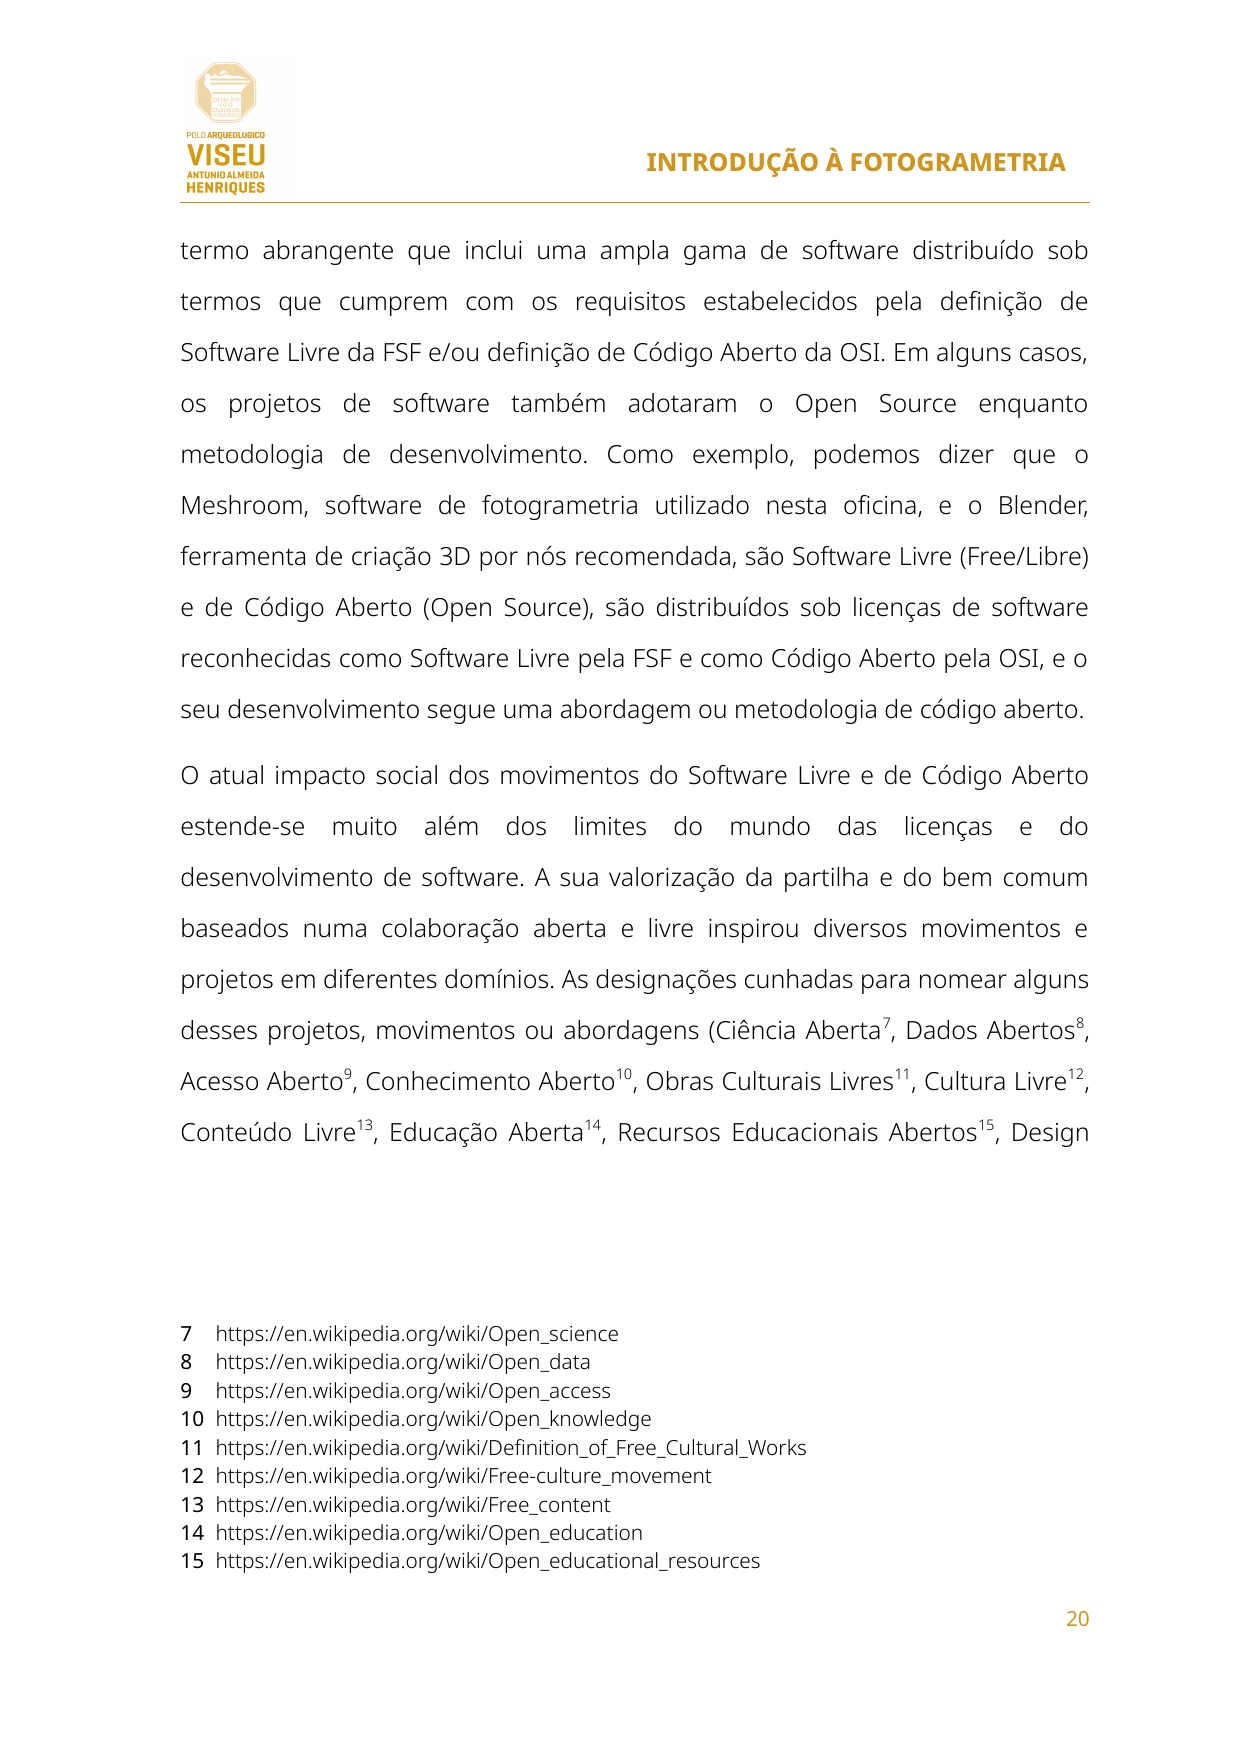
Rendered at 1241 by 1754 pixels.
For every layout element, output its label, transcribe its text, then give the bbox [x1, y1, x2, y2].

text https://en.wikipedia.org/wiki/Free-culture_movement [180, 1461, 1090, 1490]
text https://en.wikipedia.org/wiki/Open_access [180, 1376, 1090, 1404]
text O atual impacto social dos movimentos do Software Livre e de Código Aberto estende-se muito além dos limites do mundo das licenças e do desenvolvimento de software. A sua valorização da partilha e do bem comum baseados numa colaboração aberta e livre inspirou diversos movimentos e projetos em diferentes domínios. As designações cunhadas para nomear alguns desses projetos, movimentos ou abordagens (Ciência Aberta, Dados Abertos, Acesso Aberto, Conhecimento Aberto, Obras Culturais Livres, Cultura Livre, Conteúdo Livre, Educação Aberta, Recursos Educacionais Abertos, Design Aberto, Hardware Aberto, Governo Aberto, Arquitetura de Código Aberto, Jornalismo de Código Aberto, etc.) testemunham ou sugerem, no mínimo, algum nível de partilha dos princípios e fundamentos éticos que sustentam os movimentos de Software Livre e Código Aberto. [180, 757, 1090, 1149]
picture [184, 54, 300, 202]
text https://en.wikipedia.org/wiki/Open_data [180, 1347, 1090, 1376]
text https://en.wikipedia.org/wiki/Definition_of_Free_Cultural_Works [180, 1433, 1090, 1461]
text https://en.wikipedia.org/wiki/Open_science [180, 1319, 1090, 1347]
text https://en.wikipedia.org/wiki/Open_education [180, 1518, 1090, 1547]
text https://en.wikipedia.org/wiki/Open_knowledge [180, 1404, 1090, 1433]
text https://en.wikipedia.org/wiki/Free_content [180, 1490, 1090, 1518]
text https://en.wikipedia.org/wiki/Open_educational_resources [180, 1547, 1090, 1575]
text termo abrangente que inclui uma ampla gama de software distribuído sob termos que cumprem com os requisitos estabelecidos pela definição de Software Livre da FSF e/ou definição de Código Aberto da OSI. Em alguns casos, os projetos de software também adotaram o Open Source enquanto metodologia de desenvolvimento. Como exemplo, podemos dizer que o Meshroom, software de fotogrametria utilizado nesta oficina, e o Blender, ferramenta de criação 3D por nós recomendada, são Software Livre (Free/Libre) e de Código Aberto (Open Source), são distribuídos sob licenças de software reconhecidas como Software Livre pela FSF e como Código Aberto pela OSI, e o seu desenvolvimento segue uma abordagem ou metodologia de código aberto. [180, 232, 1090, 726]
